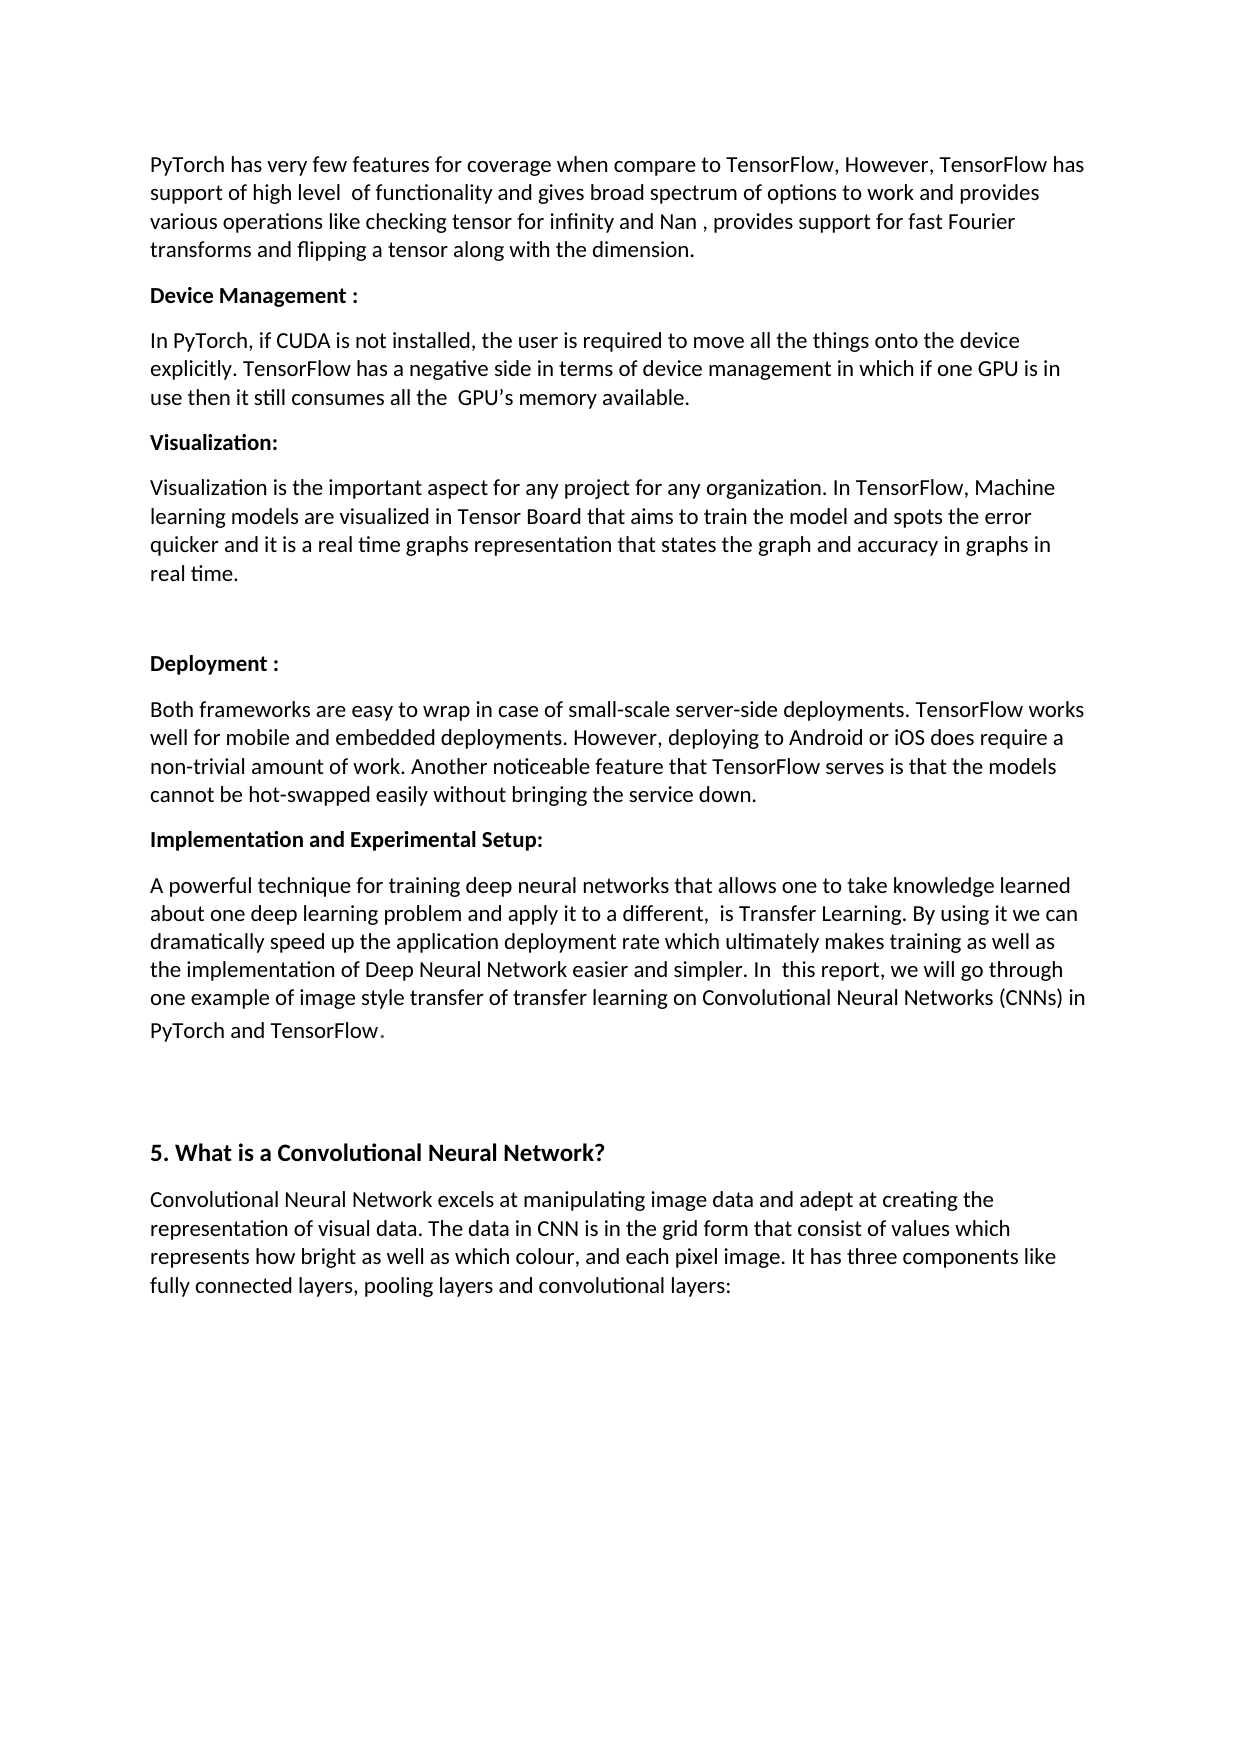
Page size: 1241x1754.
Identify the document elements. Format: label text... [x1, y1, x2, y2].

text Both frameworks are easy to wrap in case of small-scale server-side deployments. TensorFlow works well for mobile and embedded deployments. However, deploying to Android or iOS does require a non-trivial amount of work. Another noticeable feature that TensorFlow serves is that the models cannot be hot-swapped easily without bringing the service down. [150, 695, 1090, 808]
text Implementation and Experimental Setup: [150, 826, 1090, 854]
text PyTorch has very few features for coverage when compare to TensorFlow, However, TensorFlow has support of high level of functionality and gives broad spectrum of options to work and provides various operations like checking tensor for infinity and Nan , provides support for fast Fourier transforms and flipping a tensor along with the dimension. [150, 150, 1090, 264]
text Visualization is the important aspect for any project for any organization. In TensorFlow, Machine learning models are visualized in Tensor Board that aims to train the model and spots the error quicker and it is a real time graphs representation that states the graph and accuracy in graphs in real time. [150, 473, 1090, 587]
text Deployment : [150, 649, 1090, 678]
text Device Management : [150, 281, 1090, 309]
text 5. What is a Convolutional Neural Network? [150, 1137, 1090, 1168]
text In PyTorch, if CUDA is not installed, the user is required to move all the things onto the device explicitly. TensorFlow has a negative side in terms of device management in which if one GPU is in use then it still consumes all the GPU’s memory available. [150, 326, 1090, 411]
text Convolutional Neural Network excels at manipulating image data and adept at creating the representation of visual data. The data in CNN is in the grid form that consist of values which represents how bright as well as which colour, and each pixel image. It has three components like fully connected layers, pooling layers and convolutional layers: [150, 1185, 1090, 1299]
text Visualization: [150, 428, 1090, 456]
text A powerful technique for training deep neural networks that allows one to take knowledge learned about one deep learning problem and apply it to a different, is Transfer Learning. By using it we can dramatically speed up the application deployment rate which ultimately makes training as well as the implementation of Deep Neural Network easier and simpler. In this report, we will go through one example of image style transfer of transfer learning on Convolutional Neural Networks (CNNs) in PyTorch and TensorFlow. [150, 871, 1090, 1045]
